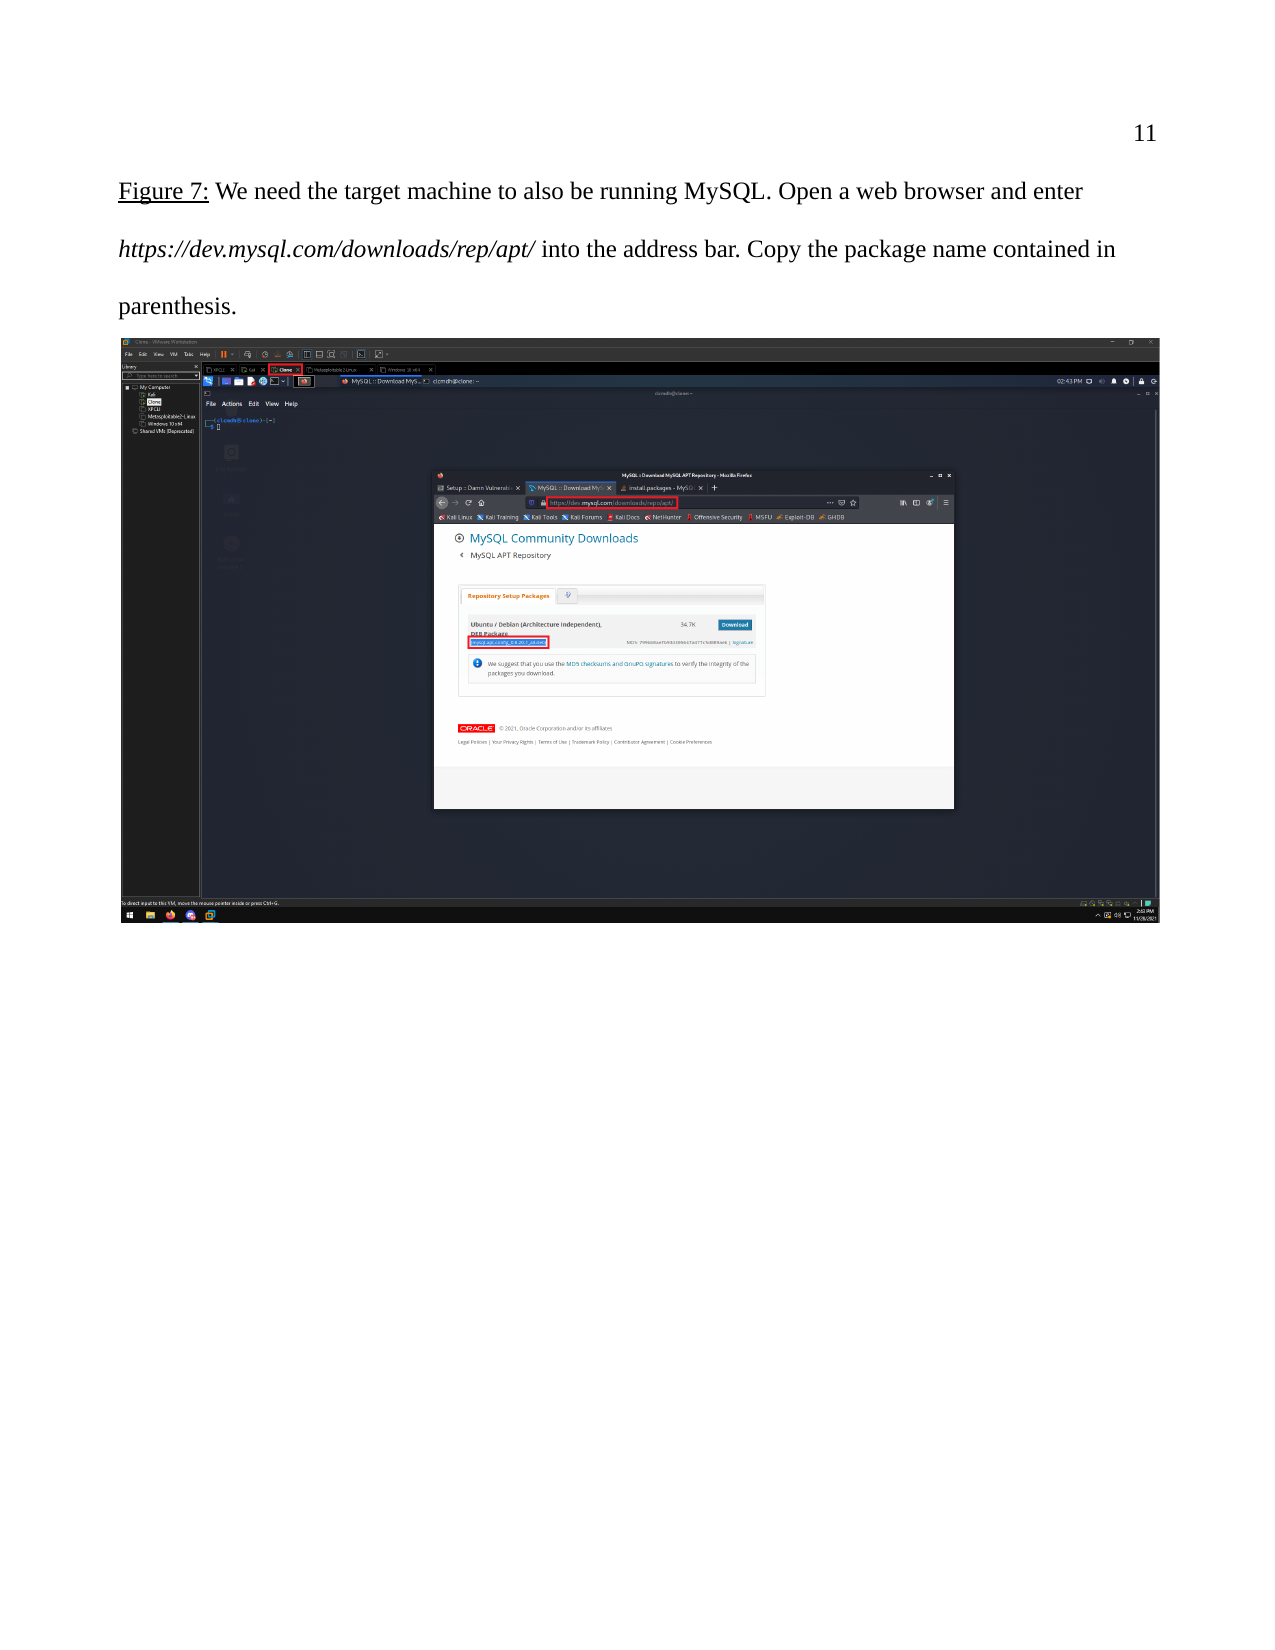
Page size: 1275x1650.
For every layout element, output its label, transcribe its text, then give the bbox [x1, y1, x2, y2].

picture [121, 338, 1160, 923]
text Figure 7: We need the target machine to also be running MySQL. Open a web browser and enter https://dev.mysql.com/downloads/rep/apt/ into the address bar. Copy the package name contained in parenthesis. [118, 176, 1157, 320]
